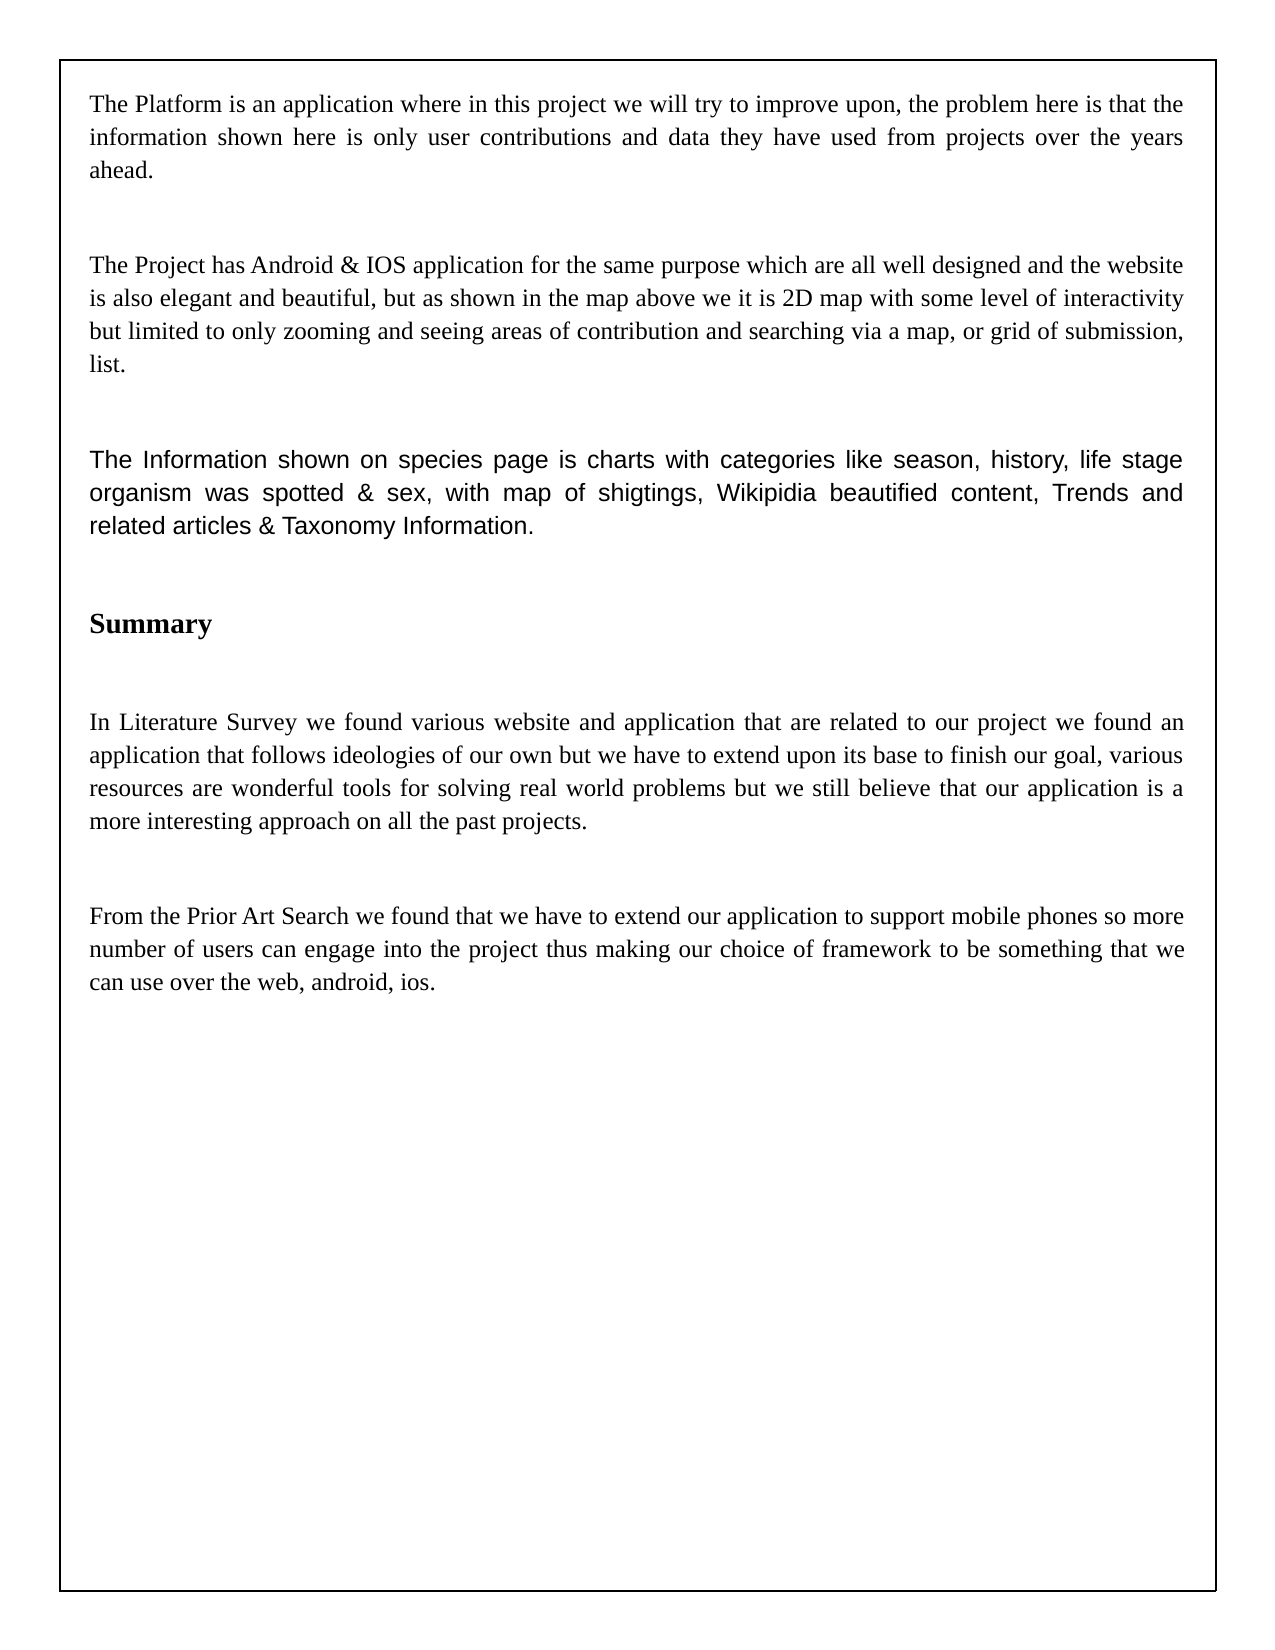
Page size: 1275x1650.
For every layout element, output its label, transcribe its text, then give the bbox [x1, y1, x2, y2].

text Summary [89, 606, 1186, 639]
text In Literature Survey we found various website and application that are related to our project we found an application that follows ideologies of our own but we have to extend upon its base to finish our goal, various resources are wonderful tools for solving real world problems but we still believe that our application is a more interesting approach on all the past projects. [89, 707, 1186, 834]
text The Information shown on species page is charts with categories like season, history, life stage organism was spotted & sex, with map of shigtings, Wikipidia beautified content, Trends and related articles & Taxonomy Information. [89, 445, 1186, 539]
text From the Prior Art Search we found that we have to extend our application to support mobile phones so more number of users can engage into the project thus making our choice of framework to be something that we can use over the web, android, ios. [89, 901, 1186, 996]
text The Project has Android & IOS application for the same purpose which are all well designed and the website is also elegant and beautiful, but as shown in the map above we it is 2D map with some level of interactivity but limited to only zooming and seeing areas of contribution and searching via a map, or grid of submission, list. [89, 250, 1186, 378]
text The Platform is an application where in this project we will try to improve upon, the problem here is that the information shown here is only user contributions and data they have used from projects over the years ahead. [89, 89, 1186, 184]
